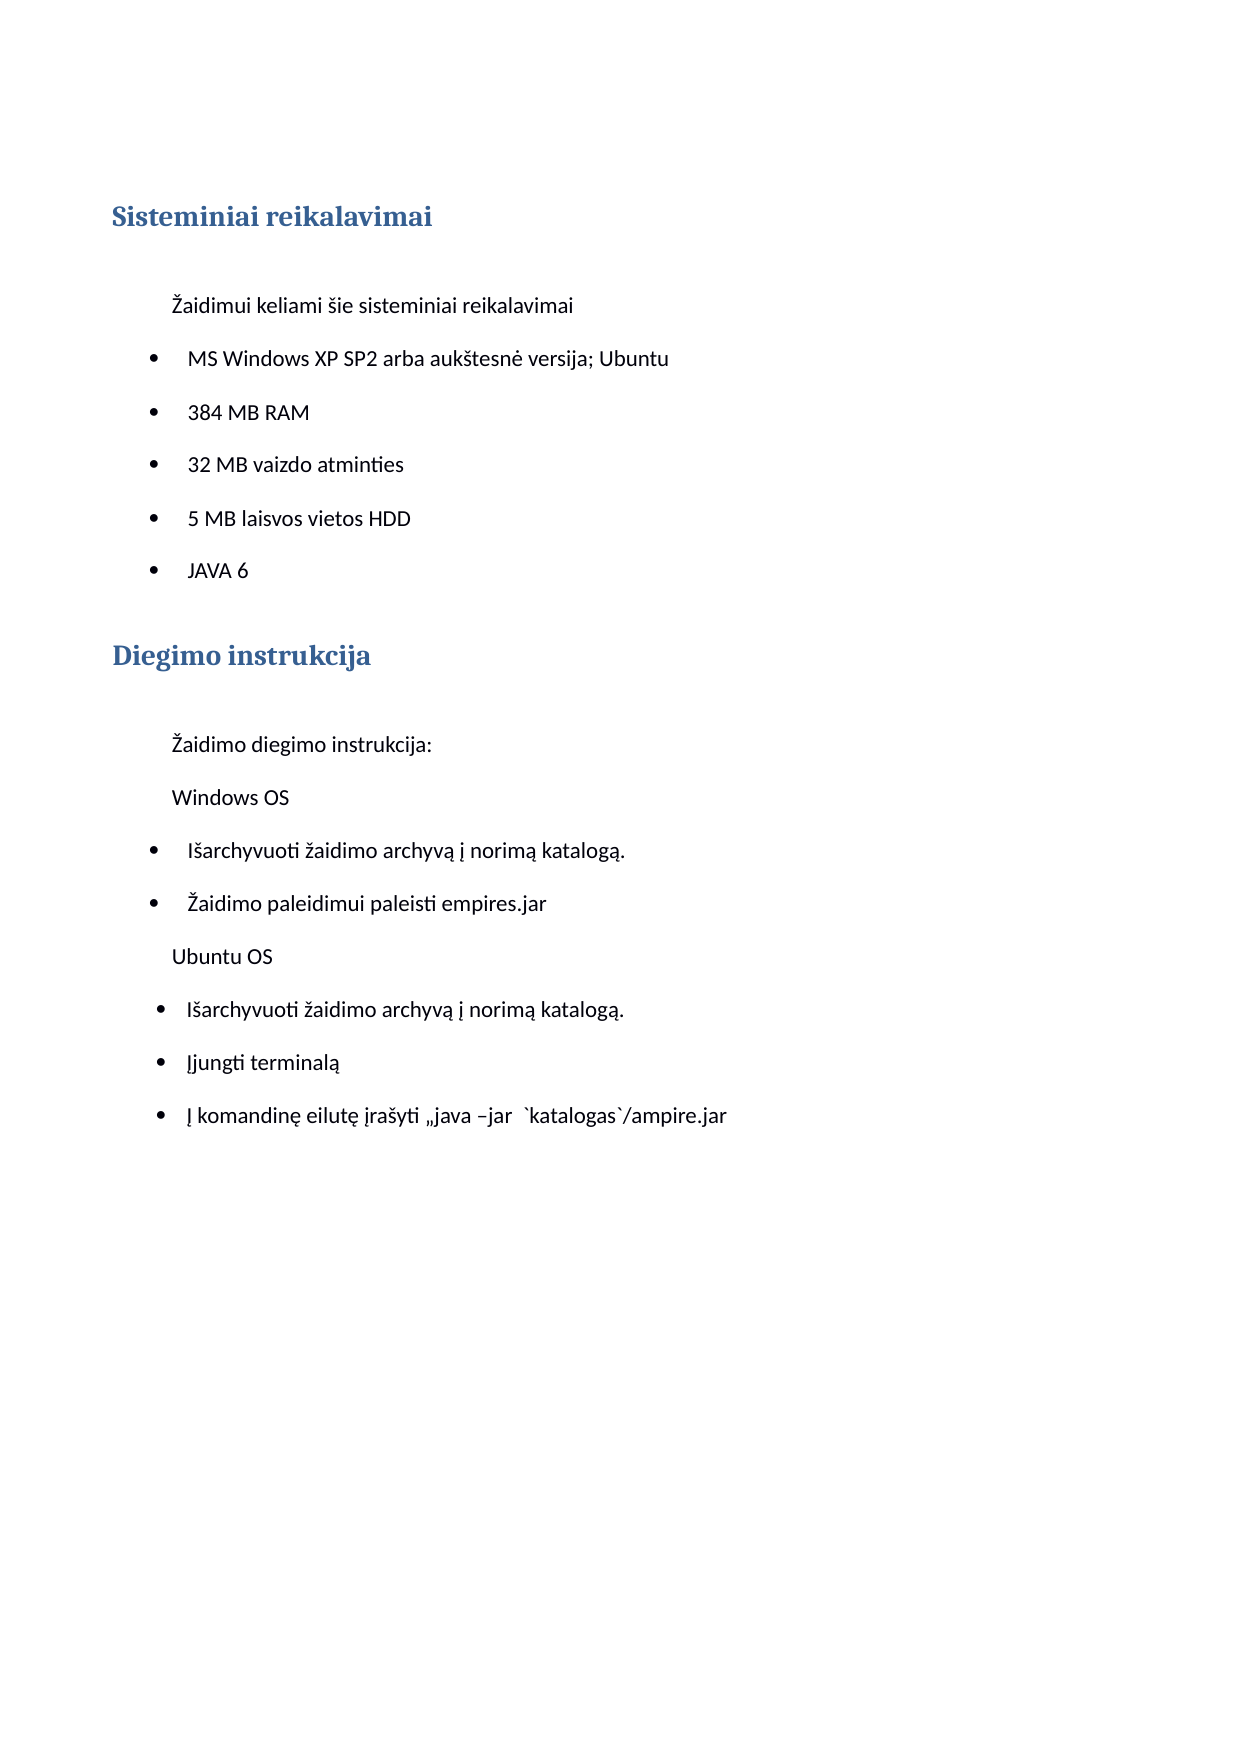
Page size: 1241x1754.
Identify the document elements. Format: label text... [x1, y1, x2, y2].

text Žaidimui keliami šie sisteminiai reikalavimai [112, 292, 1128, 319]
text Ubuntu OS [150, 942, 1128, 971]
list Į komandinę eilutę įrašyti „java –jar `katalogas`/ampire.jar [157, 1102, 1128, 1129]
subtitle Sisteminiai reikalavimai [112, 200, 1128, 233]
list JAVA 6 [150, 557, 1128, 585]
list Išarchyvuoti žaidimo archyvą į norimą katalogą. [157, 996, 1128, 1023]
list MS Windows XP SP2 arba aukštesnė versija; Ubuntu [150, 344, 1128, 373]
text Žaidimo diegimo instrukcija: [112, 730, 1128, 758]
list Įjungti terminalą [157, 1048, 1128, 1077]
list Žaidimo paleidimui paleisti empires.jar [150, 889, 1128, 917]
text Windows OS [112, 783, 1128, 811]
subtitle Diegimo instrukcija [112, 639, 1128, 672]
list 32 MB vaizdo atminties [150, 451, 1128, 479]
list 5 MB laisvos vietos HDD [150, 504, 1128, 532]
list 384 MB RAM [150, 398, 1128, 426]
list Išarchyvuoti žaidimo archyvą į norimą katalogą. [150, 836, 1128, 864]
